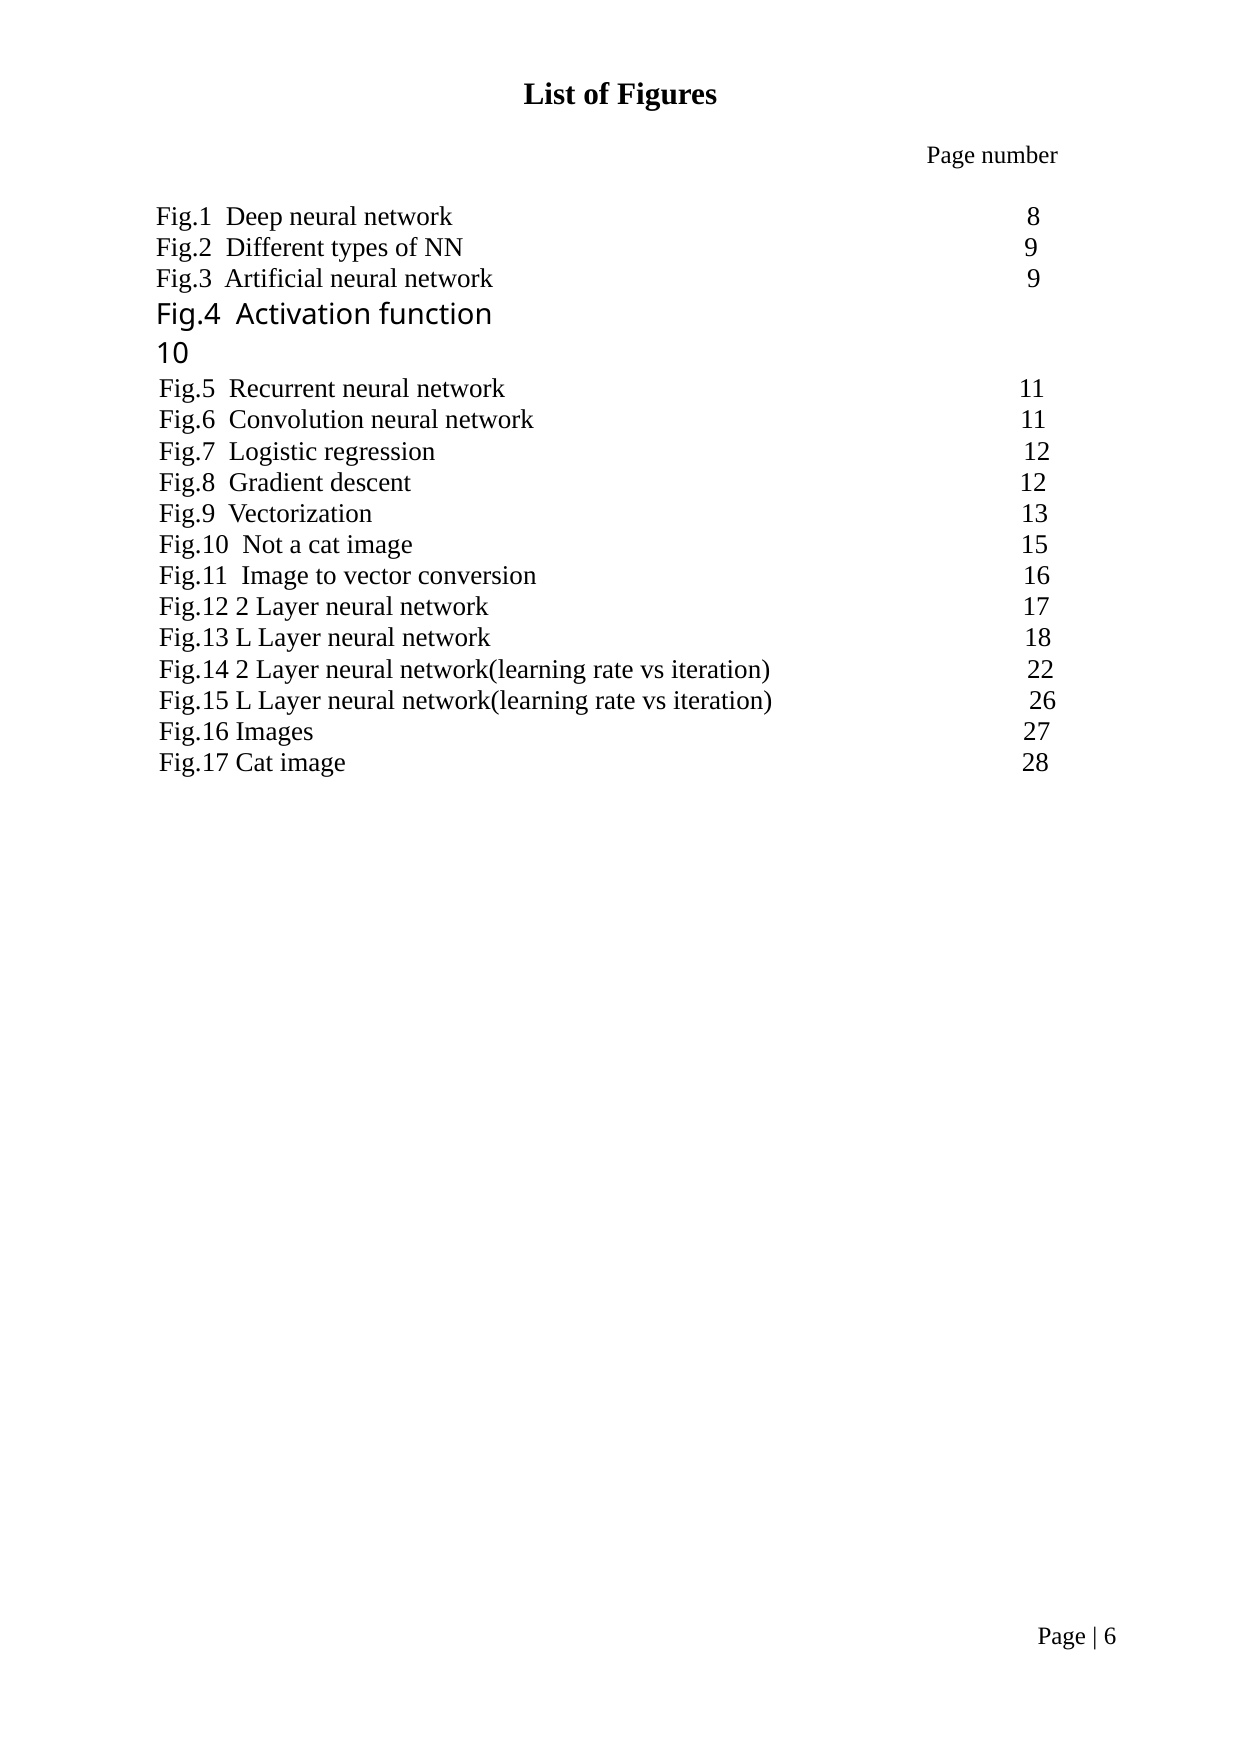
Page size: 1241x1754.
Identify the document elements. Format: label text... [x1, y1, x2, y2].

text Fig.15 L Layer neural network(learning rate vs iteration) 26 [118, 684, 1122, 715]
text Fig.12 2 Layer neural network 17 [118, 590, 1122, 622]
text Fig.6 Convolution neural network 11 [118, 403, 1122, 435]
text Fig.5 Recurrent neural network 11 [118, 372, 1122, 403]
text List of Figures [118, 75, 1122, 111]
text Fig.16 Images 27 [118, 715, 1122, 746]
text Page number [118, 140, 1122, 168]
text Fig.8 Gradient descent 12 [118, 466, 1122, 497]
text Fig.14 2 Layer neural network(learning rate vs iteration) 22 [118, 653, 1122, 684]
text Fig.2 Different types of NN 9 [156, 231, 1122, 262]
text Fig.1 Deep neural network 8 [156, 199, 1122, 231]
text Fig.7 Logistic regression 12 [118, 435, 1122, 466]
text Fig.9 Vectorization 13 [118, 497, 1122, 528]
text Fig.10 Not a cat image 15 [118, 528, 1122, 559]
text Fig.11 Image to vector conversion 16 [118, 559, 1122, 590]
text Fig.3 Artificial neural network 9 [156, 262, 1122, 293]
text Fig.4 Activation function 10 [156, 293, 1122, 372]
text Fig.17 Cat image 28 [118, 746, 1122, 777]
text Fig.13 L Layer neural network 18 [118, 622, 1122, 653]
